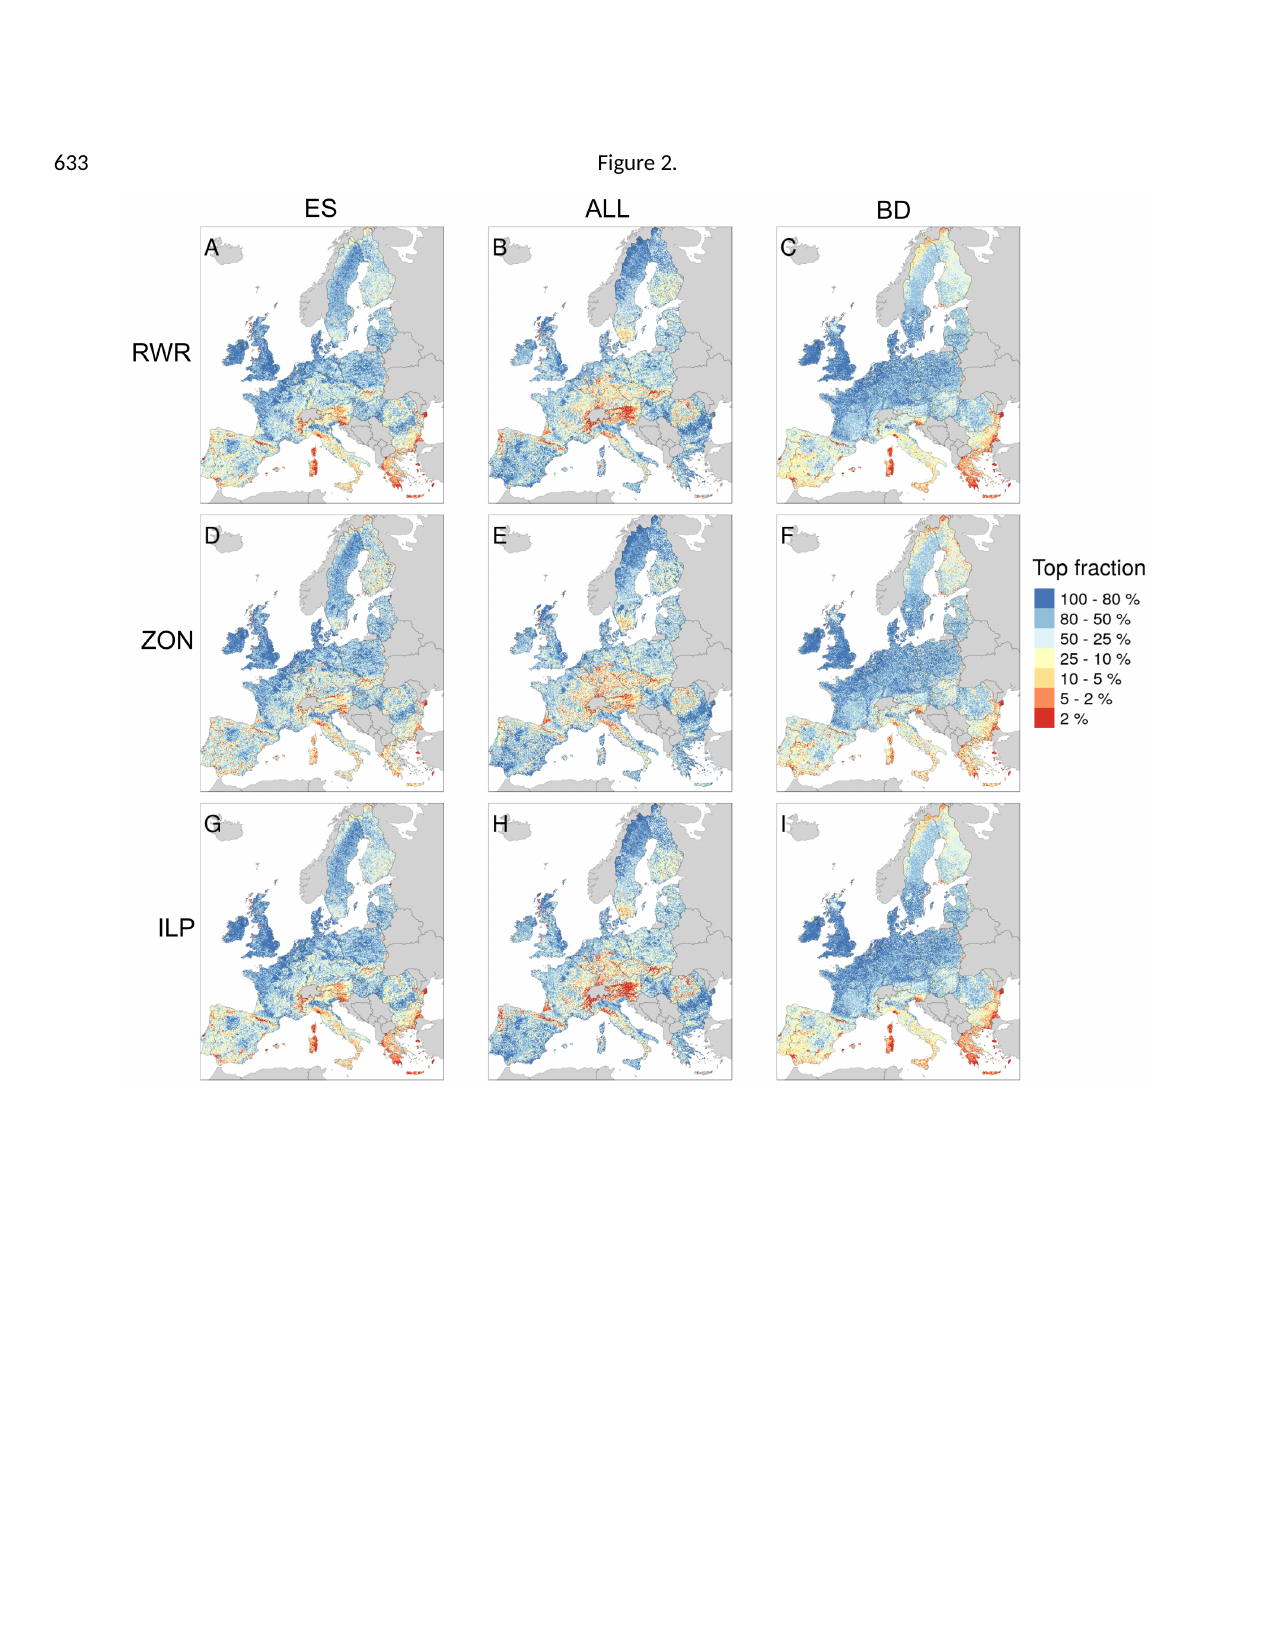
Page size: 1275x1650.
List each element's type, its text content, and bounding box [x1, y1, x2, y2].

picture [118, 189, 1157, 1087]
text Figure 2. [118, 148, 1157, 176]
